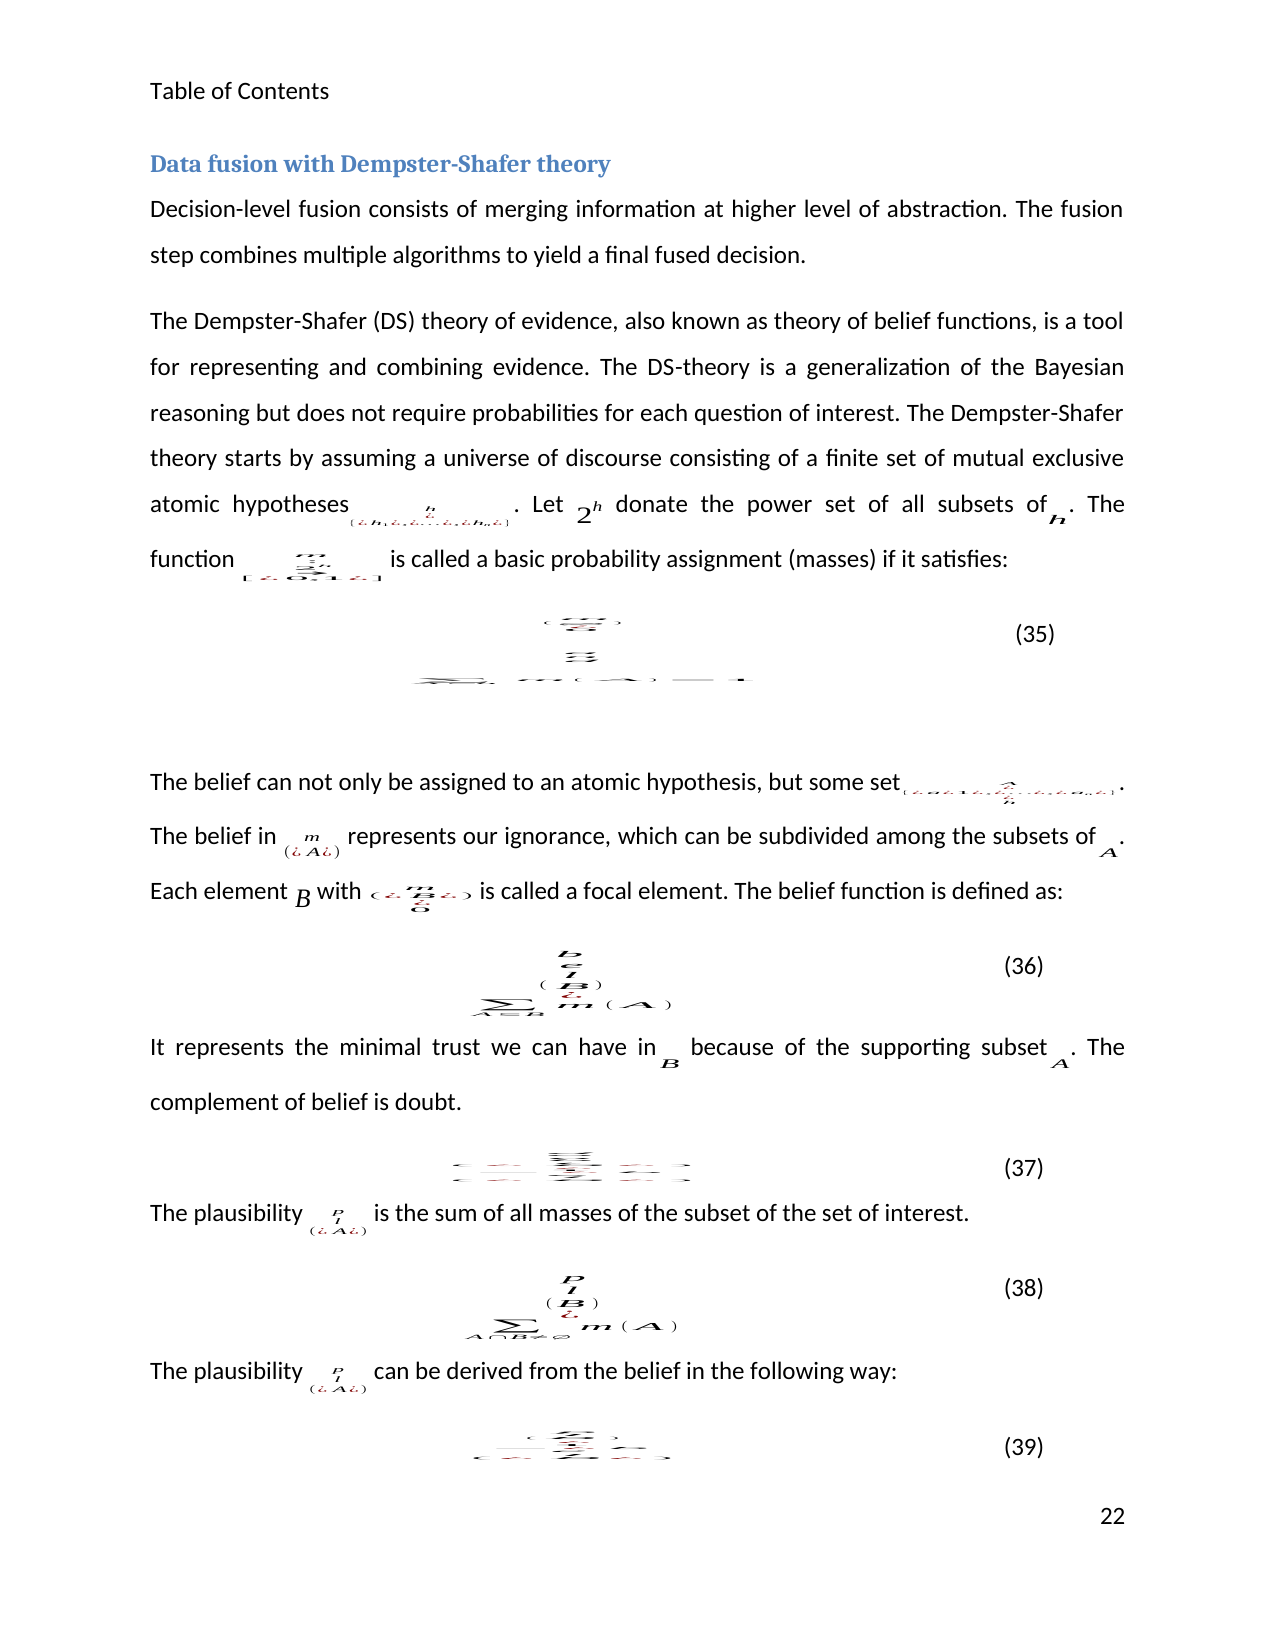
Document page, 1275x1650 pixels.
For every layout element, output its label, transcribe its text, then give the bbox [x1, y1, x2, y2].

table_header [150, 1153, 992, 1197]
table_header (39) [992, 1431, 1057, 1475]
table_header (36) [992, 950, 1057, 1031]
table_header [150, 1273, 992, 1355]
table_header [1069, 618, 1080, 699]
text Decision-level fusion consists of merging information at higher level of abstraction. The fusion step combines multiple algorithms to yield a final fused decision. [150, 193, 1125, 269]
text The Dempster-Shafer (DS) theory of evidence, also known as theory of belief functions, is a tool for representing and combining evidence. The DS-theory is a generalization of the Bayesian reasoning but does not require probabilities for each question of interest. The Dempster-Shafer theory starts by assuming a universe of discourse consisting of a finite set of mutual exclusive atomic hypotheses. Let donate the power set of all subsets of. The function is called a basic probability assignment (masses) if it satisfies: [150, 305, 1125, 582]
subtitle Data fusion with Dempster-Shafer theory [150, 150, 1125, 179]
text The plausibility can be derived from the belief in the following way: [150, 1355, 1125, 1394]
text It represents the minimal trust we can have in because of the supporting subset. The complement of belief is doubt. [150, 1031, 1125, 1116]
table_header (35) [1004, 618, 1069, 699]
text The plausibility is the sum of all masses of the subset of the set of interest. [150, 1197, 1125, 1236]
table_header [161, 618, 1003, 699]
table_header [150, 950, 992, 1031]
table_header [1080, 618, 1147, 699]
table_header (37) [992, 1153, 1057, 1197]
text The belief can not only be assigned to an atomic hypothesis, but some set. The belief in represents our ignorance, which can be subdivided among the subsets of. Each element with is called a focal element. The belief function is defined as: [150, 766, 1125, 914]
table_header [150, 618, 161, 699]
table_header [150, 1431, 992, 1475]
table_header (38) [992, 1273, 1057, 1355]
